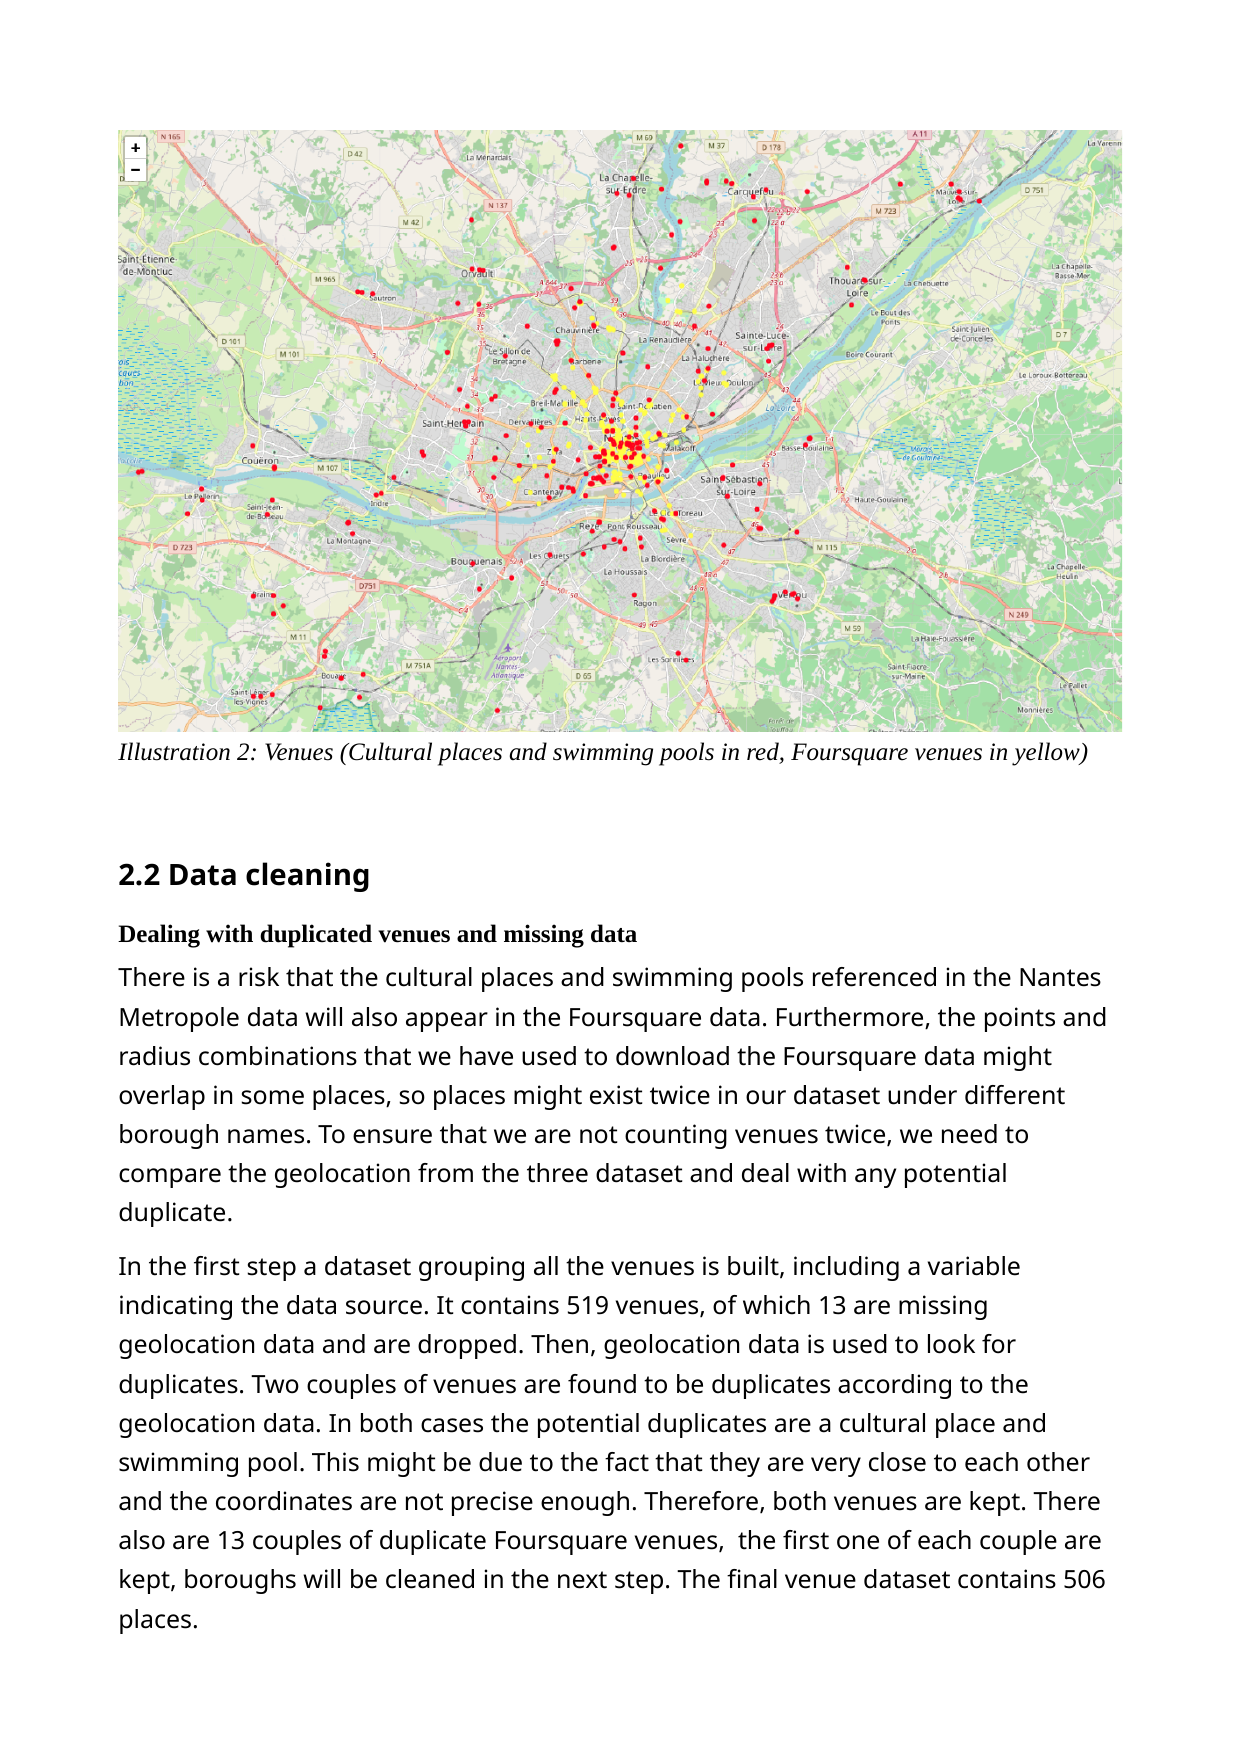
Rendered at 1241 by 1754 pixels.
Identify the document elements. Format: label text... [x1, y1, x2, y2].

subtitle Dealing with duplicated venues and missing data [118, 919, 1122, 947]
text There is a risk that the cultural places and swimming pools referenced in the Nantes Metropole data will also appear in the Foursquare data. Furthermore, the points and radius combinations that we have used to download the Foursquare data might overlap in some places, so places might exist twice in our dataset under different borough names. To ensure that we are not counting venues twice, we need to compare the geolocation from the three dataset and deal with any potential duplicate. [118, 960, 1122, 1229]
text In the first step a dataset grouping all the venues is built, including a variable indicating the data source. It contains 519 venues, of which 13 are missing geolocation data and are dropped. Then, geolocation data is used to look for duplicates. Two couples of venues are found to be duplicates according to the geolocation data. In both cases the potential duplicates are a cultural place and swimming pool. This might be due to the fact that they are very close to each other and the coordinates are not precise enough. Therefore, both venues are kept. There also are 13 couples of duplicate Foursquare venues, the first one of each couple are kept, boroughs will be cleaned in the next step. The final venue dataset contains 506 places. [118, 1249, 1122, 1635]
text Illustration 2: Venues (Cultural places and swimming pools in red, Foursquare venues in yellow) [118, 732, 1122, 766]
picture [118, 130, 1123, 732]
subtitle 2.2 Data cleaning [118, 854, 1122, 894]
